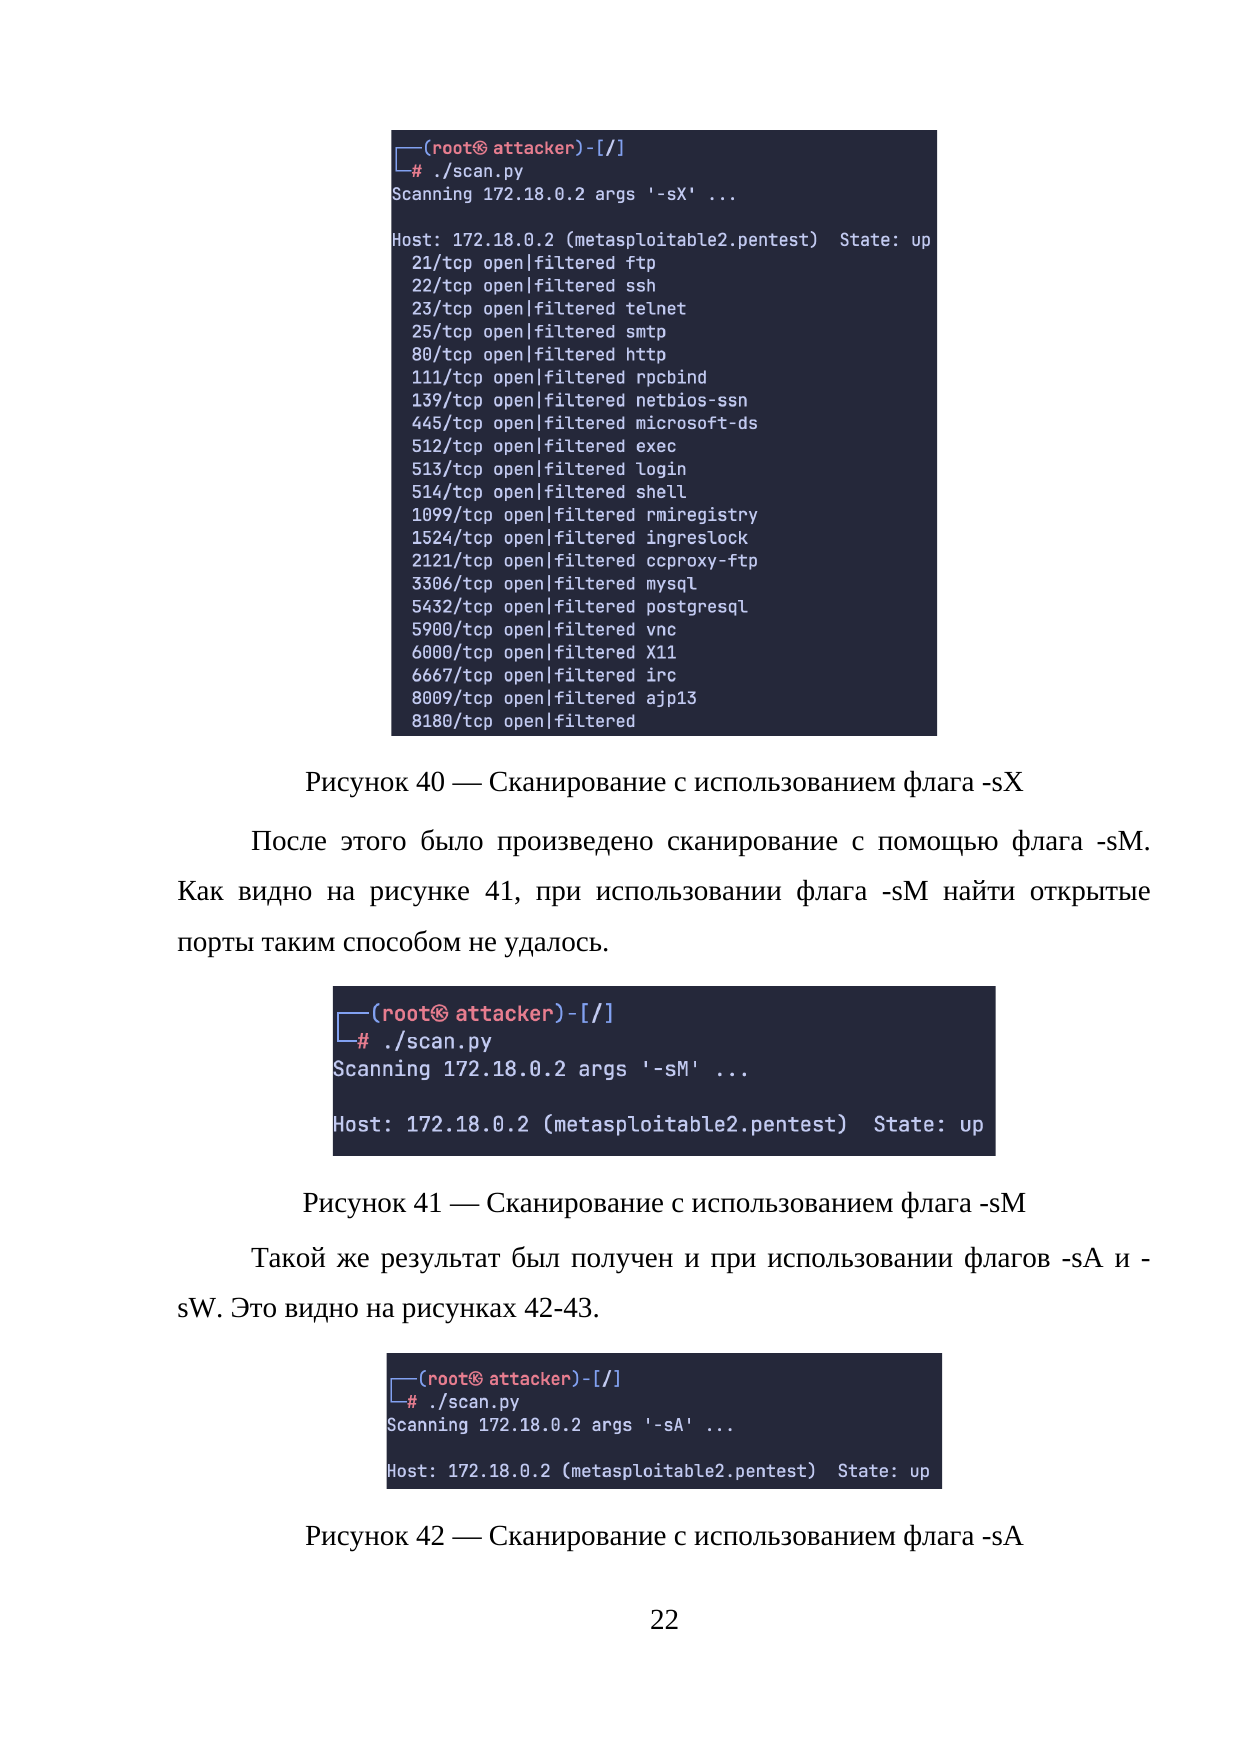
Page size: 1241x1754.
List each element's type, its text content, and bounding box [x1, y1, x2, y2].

picture [386, 1353, 943, 1489]
text Рисунок 42 — Сканирование с использованием флага -sA [177, 1353, 1152, 1552]
picture [391, 130, 938, 736]
picture [332, 986, 996, 1156]
text Рисунок 40 — Сканирование с использованием флага -sX [177, 131, 1152, 798]
text Рисунок 41 — Сканирование с использованием флага -sM [177, 987, 1152, 1219]
text После этого было произведено сканирование с помощью флага -sM. Как видно на рисунке 41, при использовании флага -sM найти открытые порты таким способом не удалось. [177, 823, 1152, 957]
text Такой же результат был получен и при использовании флагов -sA и -sW. Это видно на рисунках 42-43. [177, 1240, 1152, 1324]
